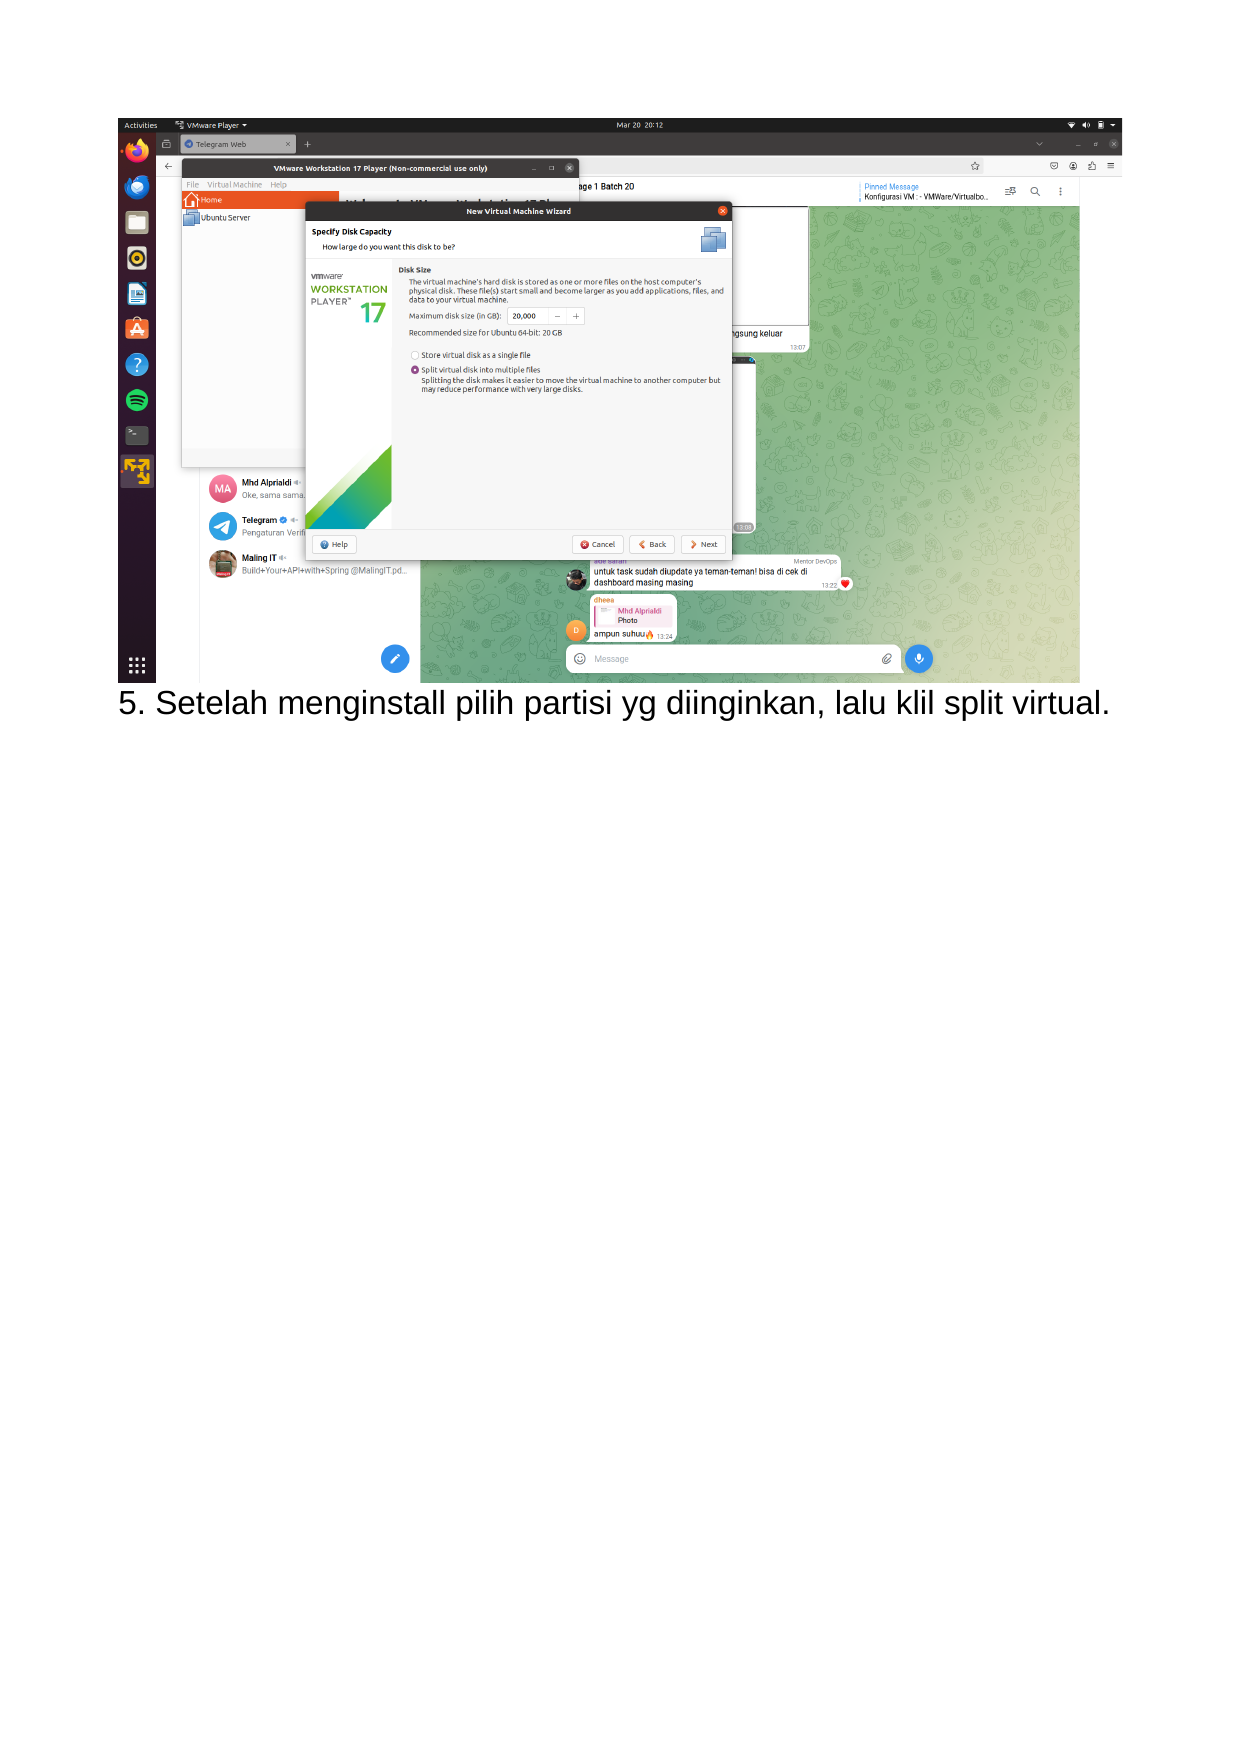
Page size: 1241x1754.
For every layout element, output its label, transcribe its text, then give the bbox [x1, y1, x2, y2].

picture [118, 118, 1123, 683]
text 5. Setelah menginstall pilih partisi yg diinginkan, lalu klil split virtual. [118, 683, 1122, 721]
